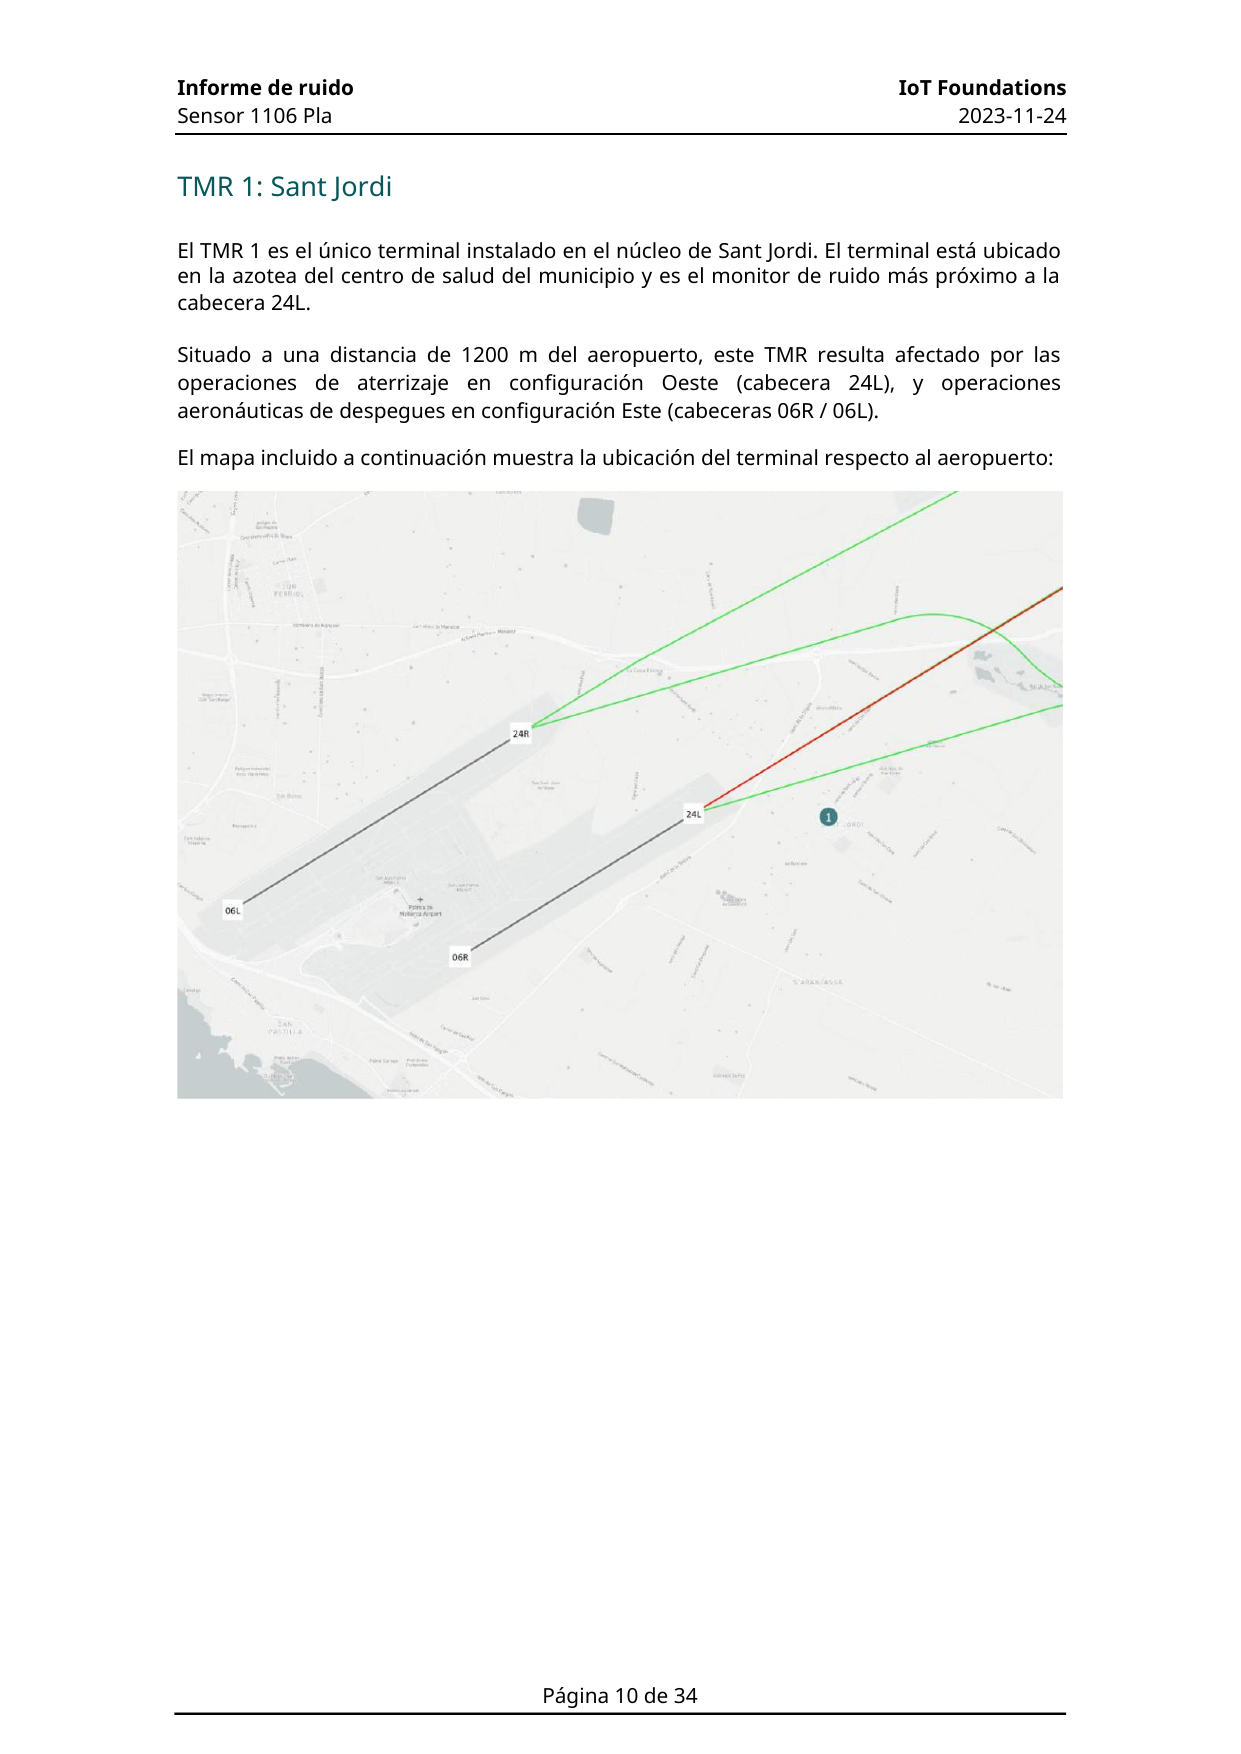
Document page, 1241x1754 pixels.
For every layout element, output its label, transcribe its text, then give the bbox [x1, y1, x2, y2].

table_header IoT Foundations [575, 73, 1067, 102]
text TMR 1: Sant Jordi [177, 168, 1090, 205]
picture [177, 491, 1063, 1099]
table_header Informe de ruido [175, 73, 575, 102]
text El TMR 1 es el único terminal instalado en el núcleo de Sant Jordi. El terminal está ubicado en la azotea del centro de salud del municipio y es el monitor de ruido más próximo a la cabecera 24L. [177, 237, 1062, 317]
table_cell Sensor 1106 Pla [175, 102, 575, 130]
text Situado a una distancia de 1200 m del aeropuerto, este TMR resulta afectado por las operaciones de aterrizaje en configuración Oeste (cabecera 24L), y operaciones aeronáuticas de despegues en configuración Este (cabeceras 06R / 06L). [177, 341, 1062, 424]
text Página 10 de 34 [150, 1681, 1089, 1709]
table_cell 2023-11-24 [575, 102, 1067, 130]
text El mapa incluido a continuación muestra la ubicación del terminal respecto al aeropuerto: [177, 443, 1090, 472]
